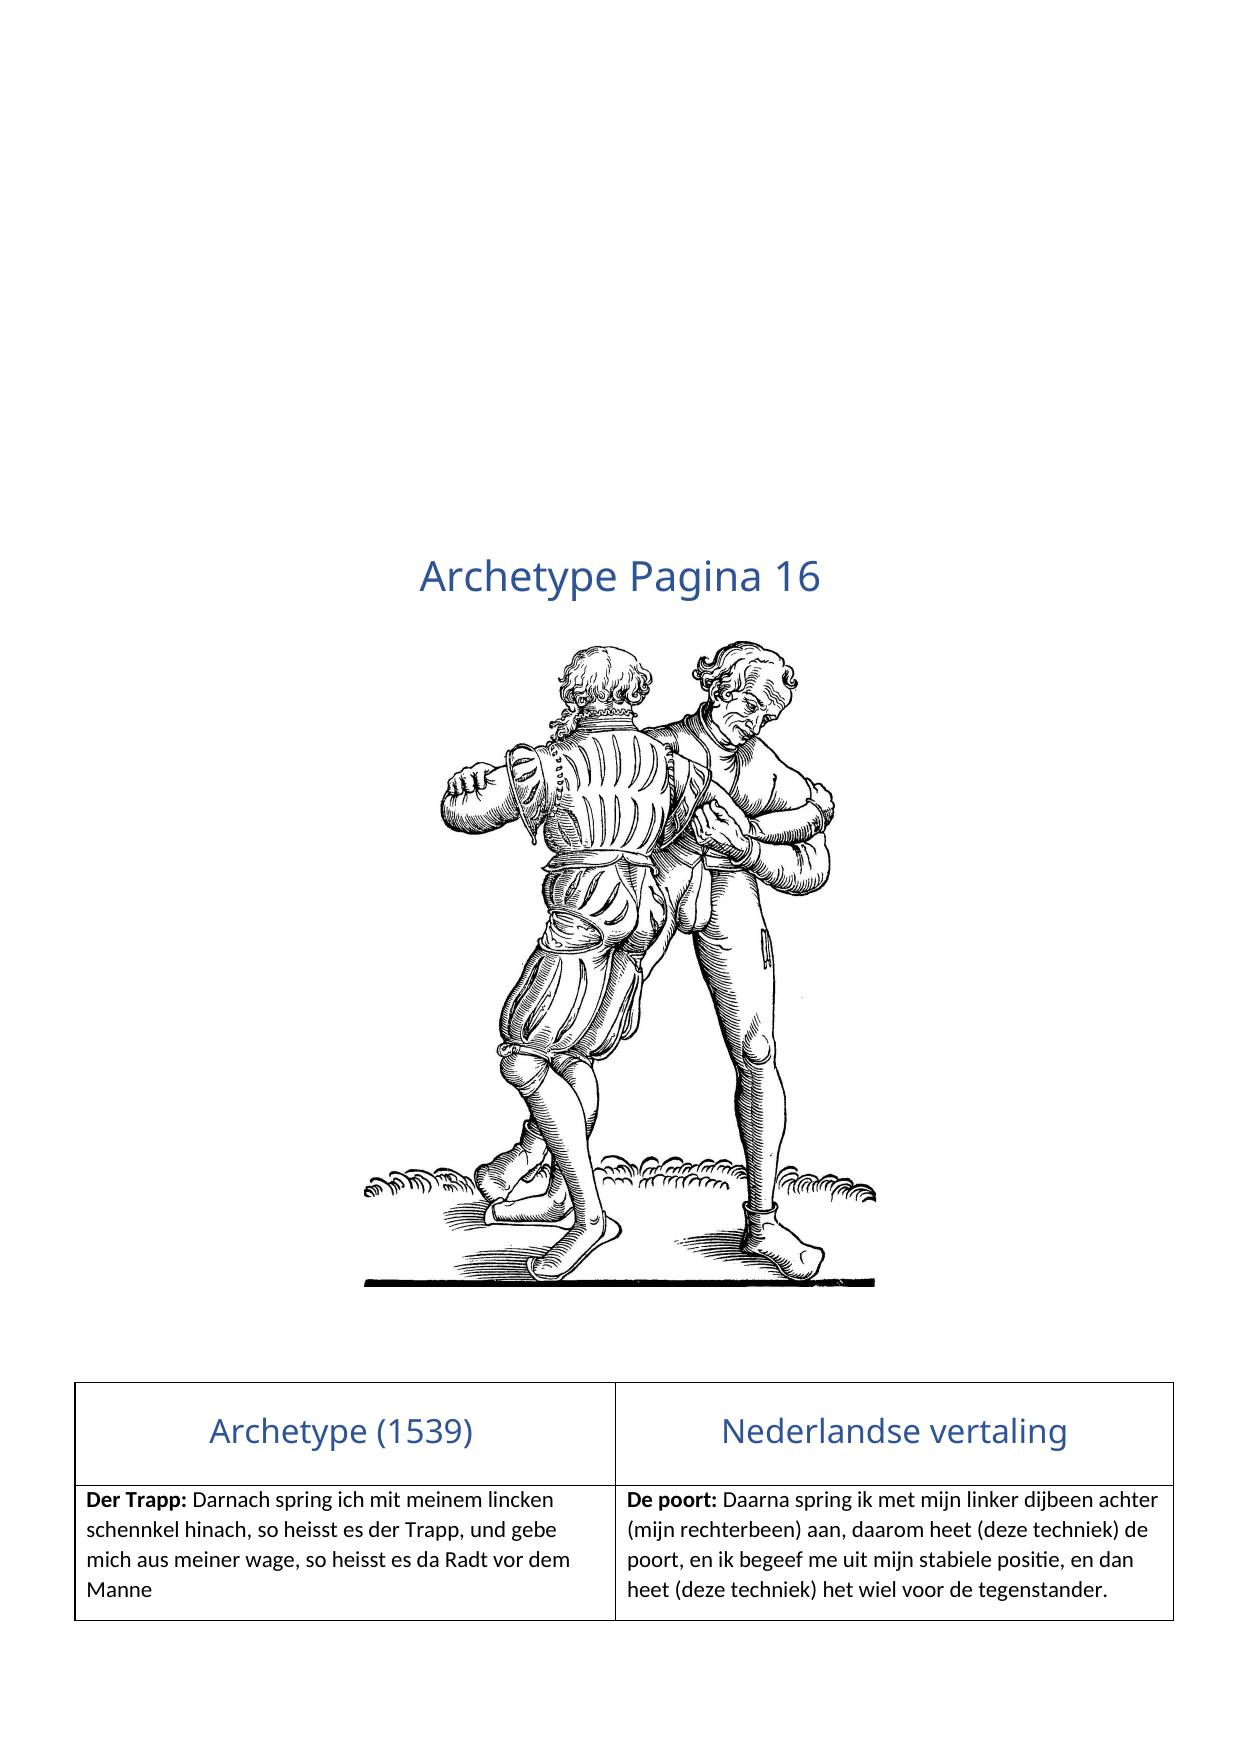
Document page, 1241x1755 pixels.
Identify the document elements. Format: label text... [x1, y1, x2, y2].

table_header Archetype (1539) [76, 1383, 615, 1484]
table_cell De poort: Daarna spring ik met mijn linker dijbeen achter (mijn rechterbeen) aan, daarom heet (deze techniek) de poort, en ik begeef me uit mijn stabiele positie, en dan heet (deze techniek) het wiel voor de tegenstander. [616, 1486, 1173, 1620]
picture [364, 607, 877, 1287]
table_cell Der Trapp: Darnach spring ich mit meinem lincken schennkel hinach, so heisst es der Trapp, und gebe mich aus meiner wage, so heisst es da Radt vor dem Manne [76, 1486, 615, 1620]
table_header Nederlandse vertaling [616, 1383, 1173, 1484]
subtitle Archetype Pagina 16 [75, 547, 1165, 604]
